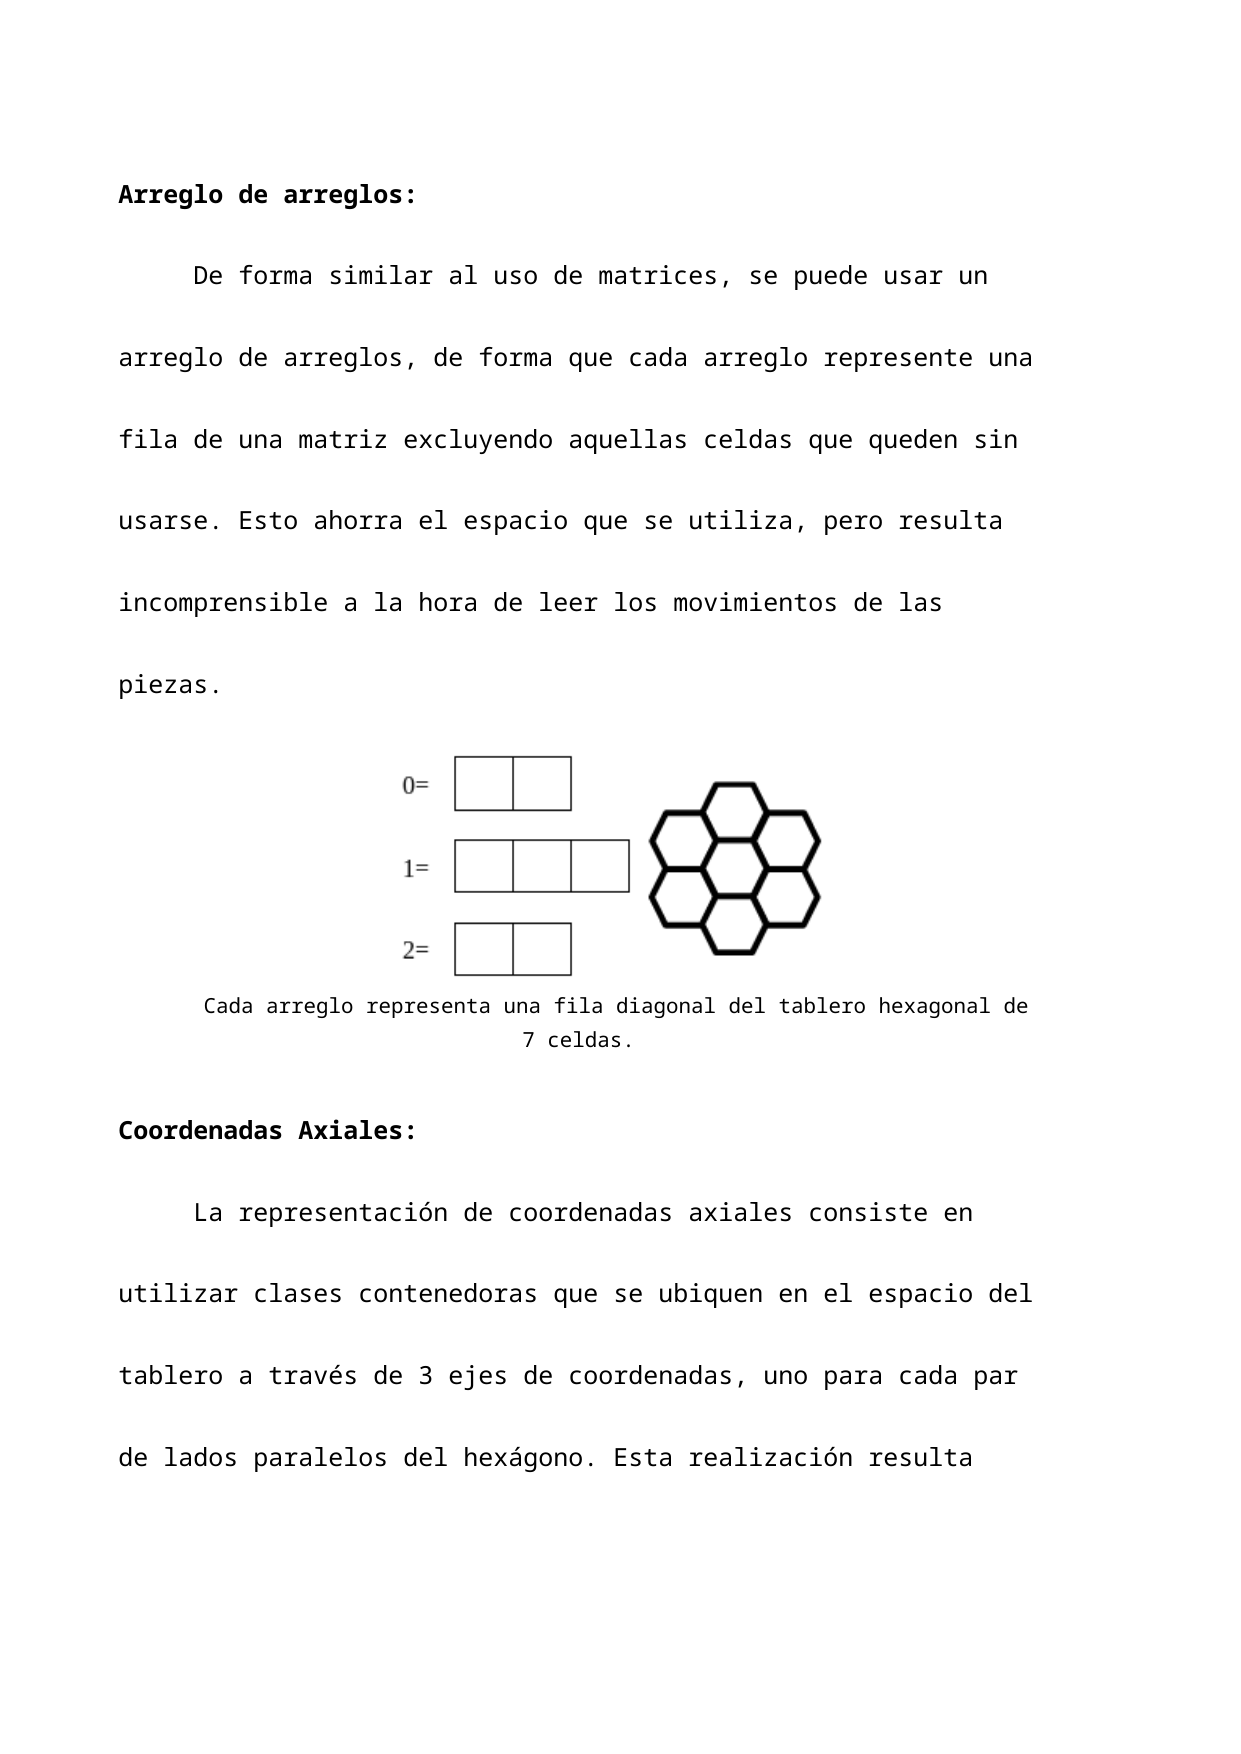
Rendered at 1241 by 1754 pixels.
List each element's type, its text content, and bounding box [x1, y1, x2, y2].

text La representación de coordenadas axiales consiste en utilizar clases contenedoras que se ubiquen en el espacio del tablero a través de 3 ejes de coordenadas, uno para cada par de lados paralelos del hexágono. Esta realización resulta [118, 1194, 1038, 1473]
picture [395, 748, 837, 984]
subtitle Arreglo de arreglos: [118, 176, 1038, 210]
text De forma similar al uso de matrices, se puede usar un arreglo de arreglos, de forma que cada arreglo represente una fila de una matriz excluyendo aquellas celdas que queden sin usarse. Esto ahorra el espacio que se utiliza, pero resulta incomprensible a la hora de leer los movimientos de las piezas. [118, 258, 1038, 700]
subtitle Coordenadas Axiales: [118, 1113, 1038, 1147]
text Cada arreglo representa una fila diagonal del tablero hexagonal de 7 celdas. [118, 991, 1038, 1053]
